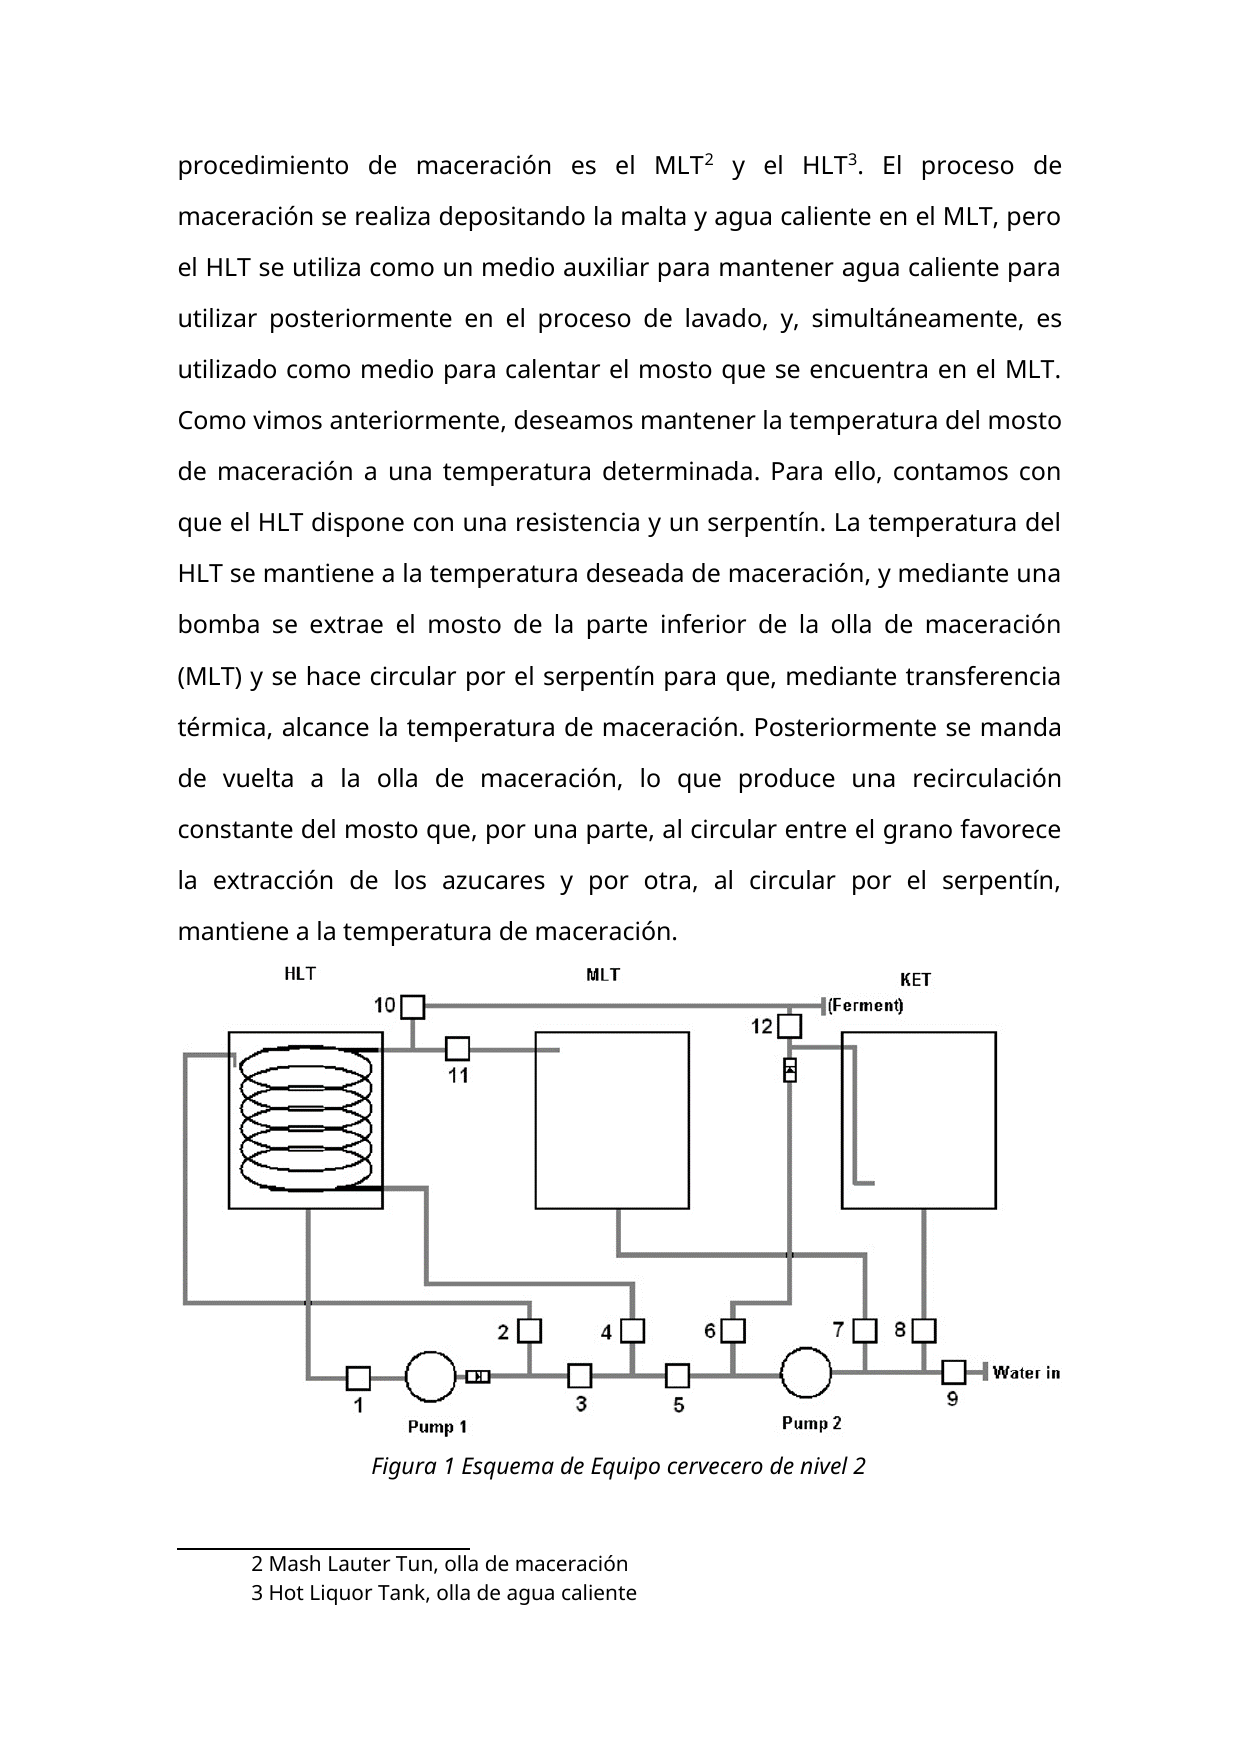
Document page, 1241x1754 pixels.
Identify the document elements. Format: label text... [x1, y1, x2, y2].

text Mash Lauter Tun, olla de maceración [177, 1549, 1063, 1578]
text Figura 1 Esquema de Equipo cervecero de nivel 2 [177, 1450, 1063, 1481]
text Hot Liquor Tank, olla de agua caliente [177, 1578, 1063, 1606]
text procedimiento de maceración es el MLT y el HLT. El proceso de maceración se realiza depositando la malta y agua caliente en el MLT, pero el HLT se utiliza como un medio auxiliar para mantener agua caliente para utilizar posteriormente en el proceso de lavado, y, simultáneamente, es utilizado como medio para calentar el mosto que se encuentra en el MLT. Como vimos anteriormente, deseamos mantener la temperatura del mosto de maceración a una temperatura determinada. Para ello, contamos con que el HLT dispone con una resistencia y un serpentín. La temperatura del HLT se mantiene a la temperatura deseada de maceración, y mediante una bomba se extrae el mosto de la parte inferior de la olla de maceración (MLT) y se hace circular por el serpentín para que, mediante transferencia térmica, alcance la temperatura de maceración. Posteriormente se manda de vuelta a la olla de maceración, lo que produce una recirculación constante del mosto que, por una parte, al circular entre el grano favorece la extracción de los azucares y por otra, al circular por el serpentín, mantiene a la temperatura de maceración. [177, 148, 1063, 947]
